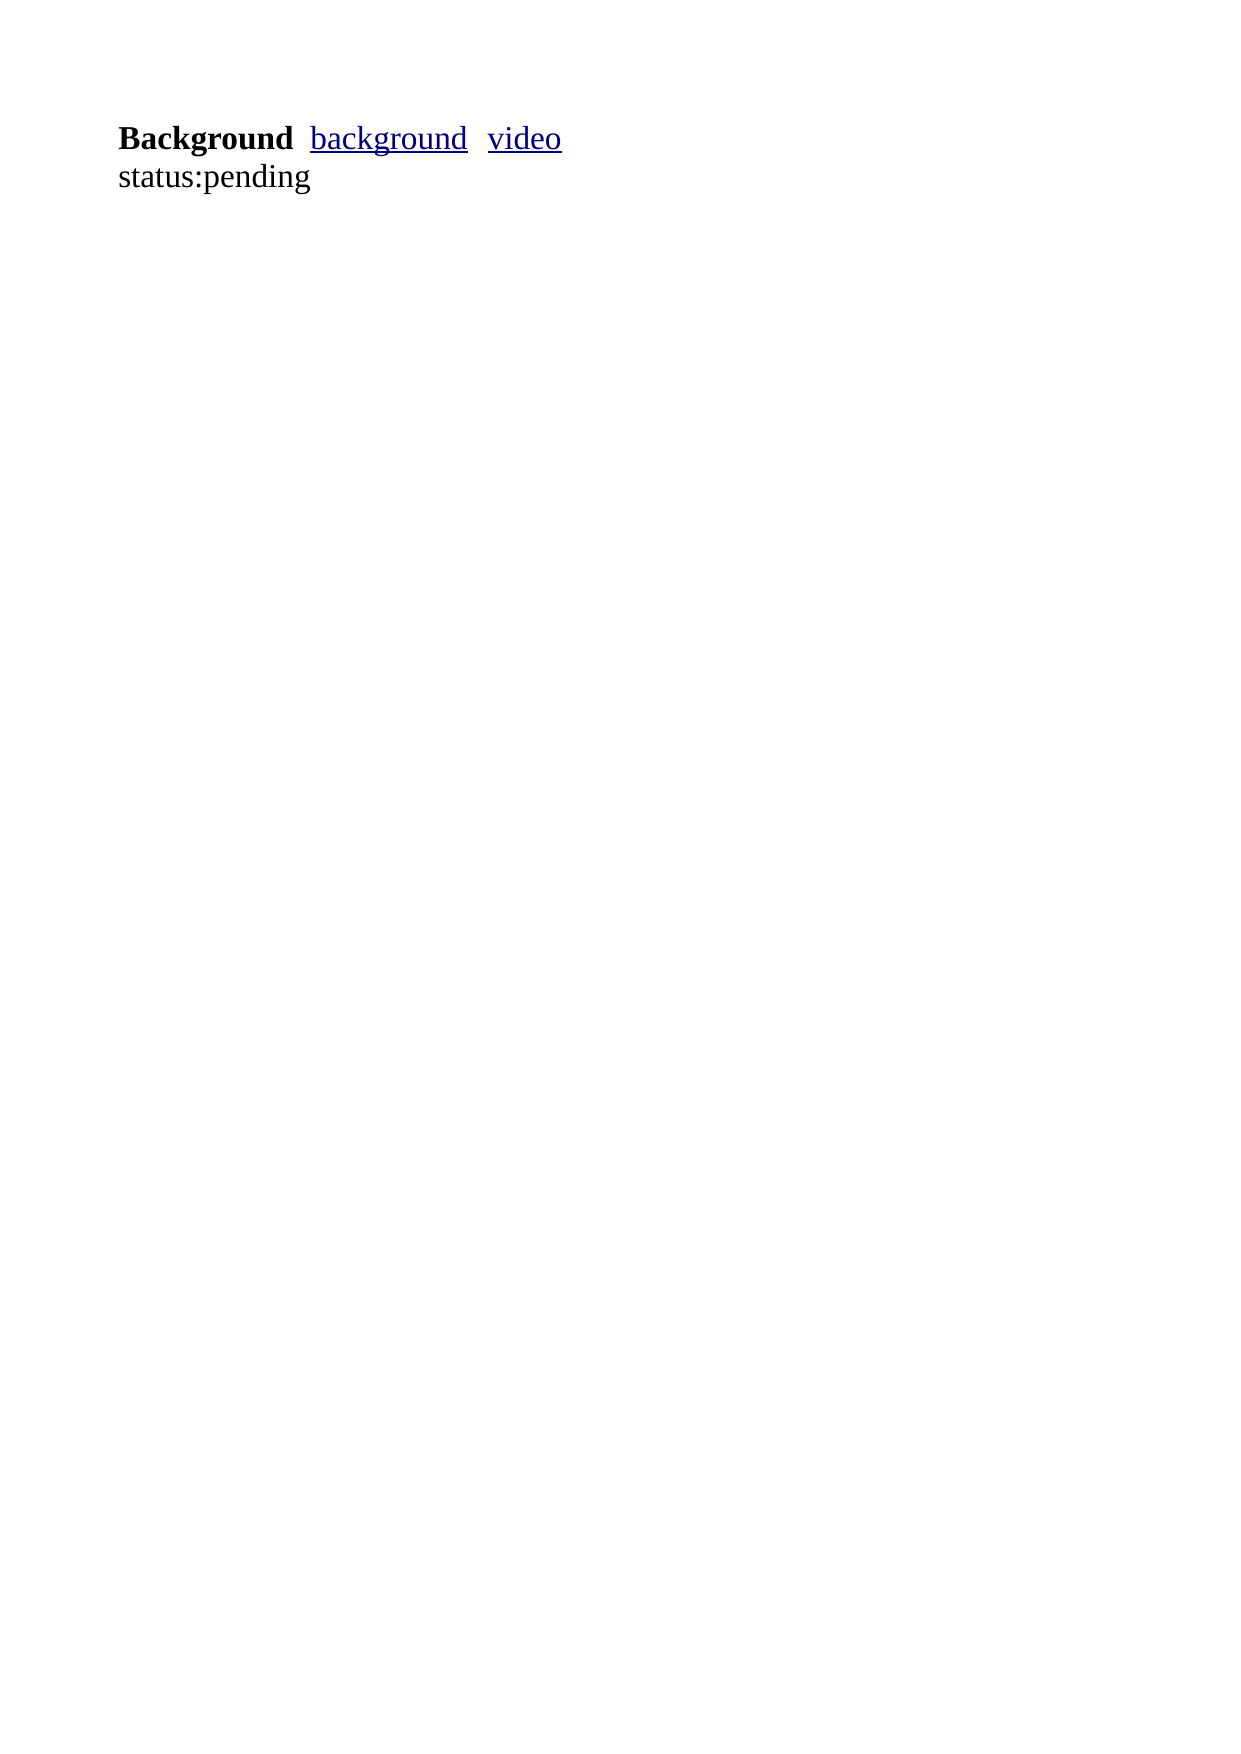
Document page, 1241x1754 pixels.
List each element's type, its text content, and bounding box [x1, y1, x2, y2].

text status:pending [118, 156, 1122, 195]
text Background background video [118, 118, 1122, 156]
